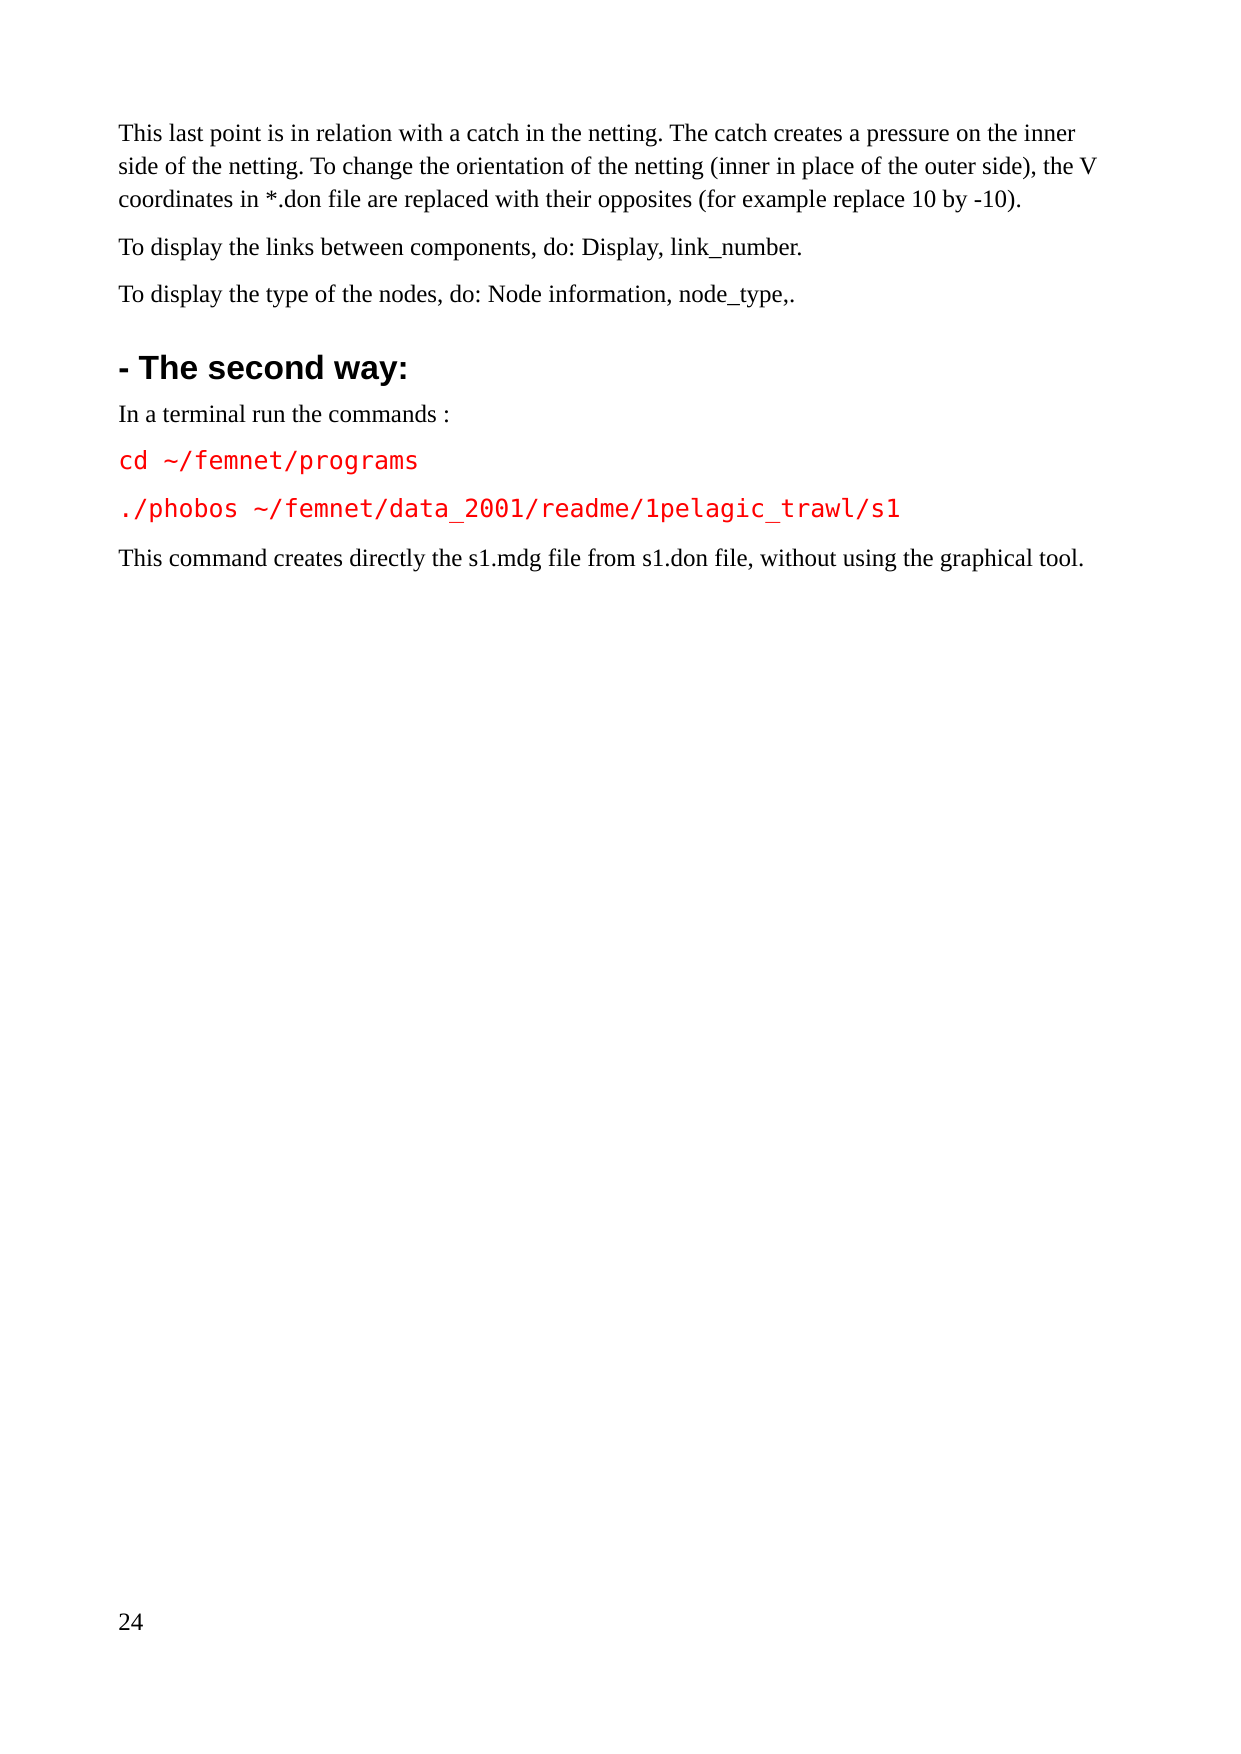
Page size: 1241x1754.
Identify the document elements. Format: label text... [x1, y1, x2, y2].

text To display the type of the nodes, do: Node information, node_type,. [118, 279, 1122, 308]
text To display the links between components, do: Display, link_number. [118, 232, 1122, 261]
text This last point is in relation with a catch in the netting. The catch creates a pressure on the inner side of the netting. To change the orientation of the netting (inner in place of the outer side), the V coordinates in *.don file are replaced with their opposites (for example replace 10 by -10). [118, 118, 1122, 213]
text cd ~/femnet/programs [118, 447, 1122, 476]
text ./phobos ~/femnet/data_2001/readme/1pelagic_trawl/s1 [118, 495, 1122, 524]
text This command creates directly the s1.mdg file from s1.don file, without using the graphical tool. [118, 543, 1122, 572]
text In a terminal run the commands : [118, 399, 1122, 428]
subtitle - The second way: [118, 348, 1122, 386]
